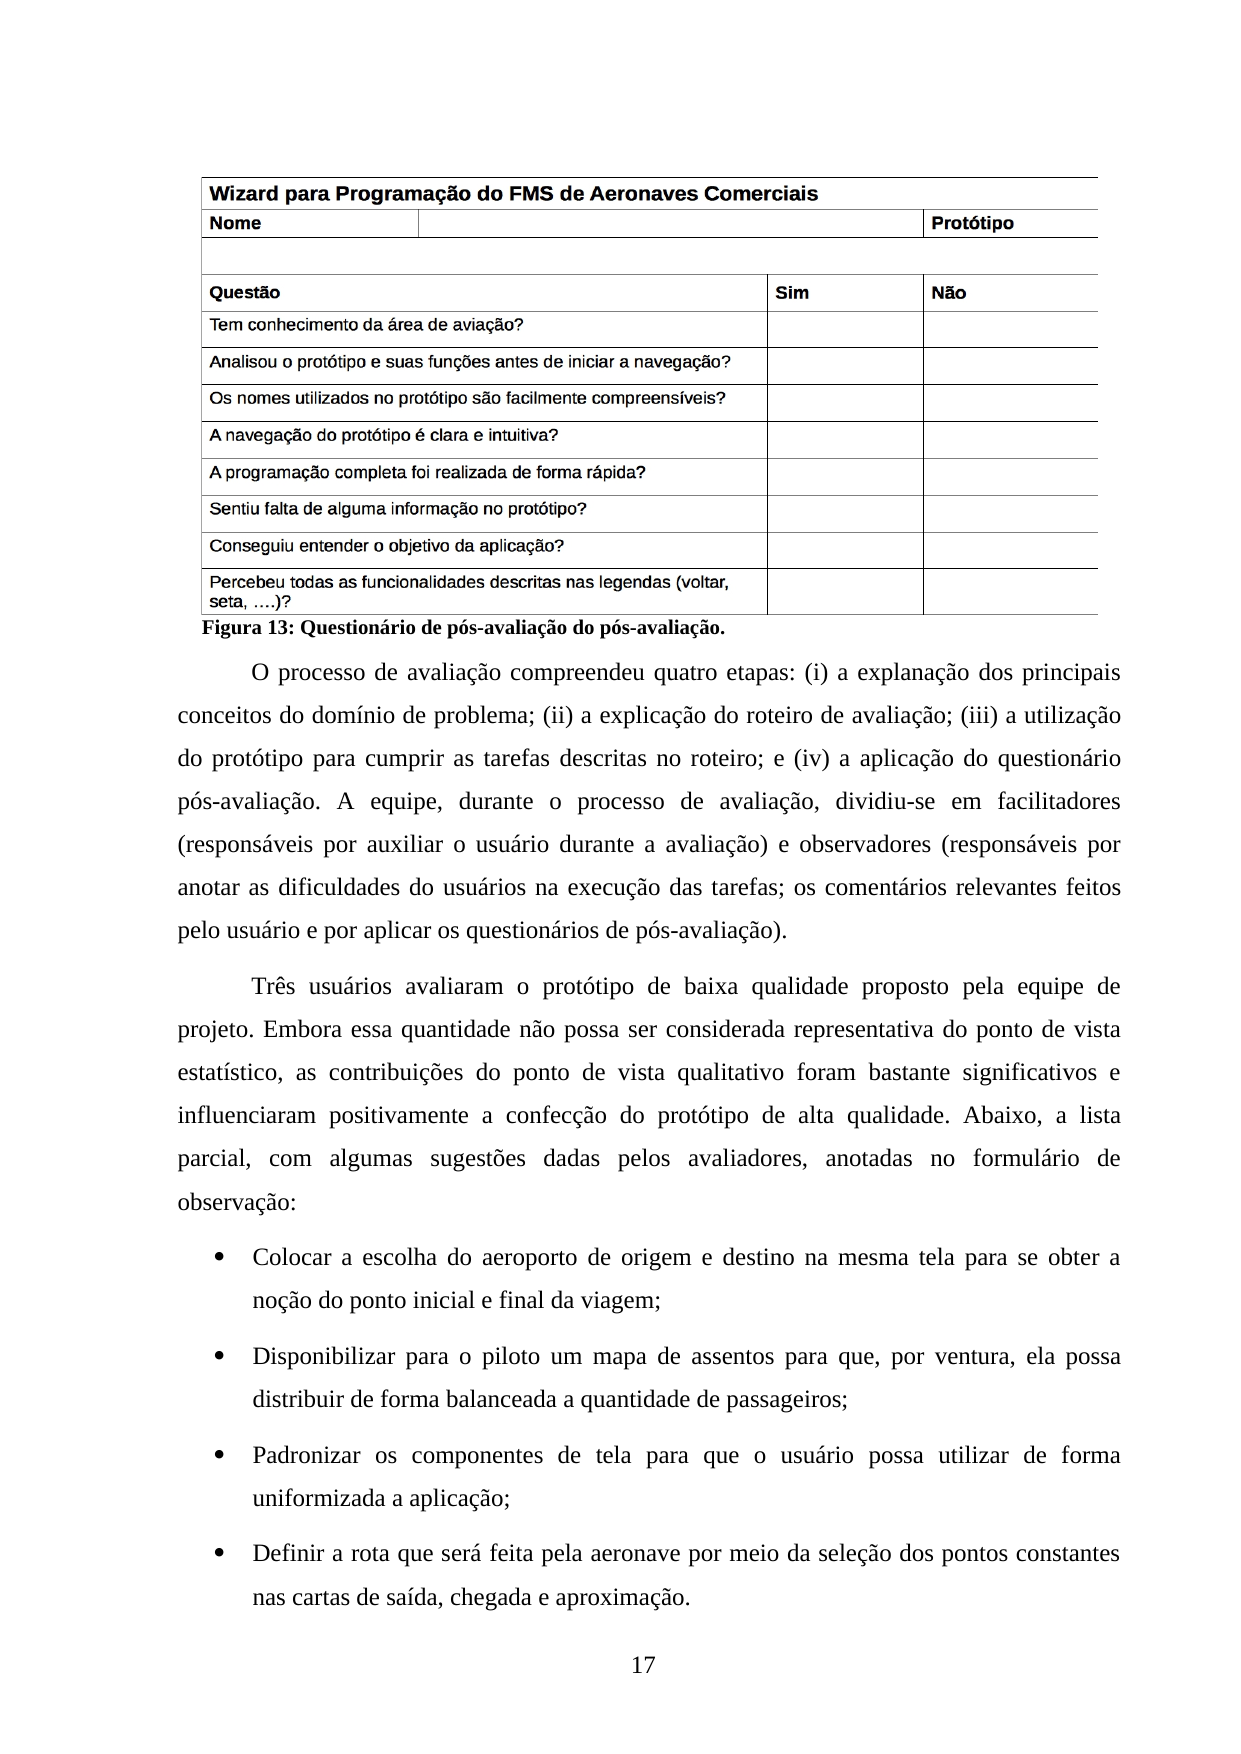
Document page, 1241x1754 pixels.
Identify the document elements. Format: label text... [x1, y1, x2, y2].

list Padronizar os componentes de tela para que o usuário possa utilizar de forma uniformizada a aplicação; [215, 1440, 1122, 1512]
list Colocar a escolha do aeroporto de origem e destino na mesma tela para se obter a noção do ponto inicial e final da viagem; [215, 1242, 1122, 1314]
text O processo de avaliação compreendeu quatro etapas: (i) a explanação dos principais conceitos do domínio de problema; (ii) a explicação do roteiro de avaliação; (iii) a utilização do protótipo para cumprir as tarefas descritas no roteiro; e (iv) a aplicação do questionário pós-avaliação. A equipe, durante o processo de avaliação, dividiu-se em facilitadores (responsáveis por auxiliar o usuário durante a avaliação) e observadores (responsáveis por anotar as dificuldades do usuários na execução das tarefas; os comentários relevantes feitos pelo usuário e por aplicar os questionários de pós-avaliação). [177, 657, 1122, 944]
list Definir a rota que será feita pela aeronave por meio da seleção dos pontos constantes nas cartas de saída, chegada e aproximação. [215, 1538, 1122, 1610]
list Disponibilizar para o piloto um mapa de assentos para que, por ventura, ela possa distribuir de forma balanceada a quantidade de passageiros; [215, 1341, 1122, 1413]
text Figura 13: Questionário de pós-avaliação do pós-avaliação. [202, 615, 1098, 638]
text Três usuários avaliaram o protótipo de baixa qualidade proposto pela equipe de projeto. Embora essa quantidade não possa ser considerada representativa do ponto de vista estatístico, as contribuições do ponto de vista qualitativo foram bastante significativos e influenciaram positivamente a confecção do protótipo de alta qualidade. Abaixo, a lista parcial, com algumas sugestões dadas pelos avaliadores, anotadas no formulário de observação: [177, 971, 1122, 1215]
picture [201, 177, 1098, 615]
